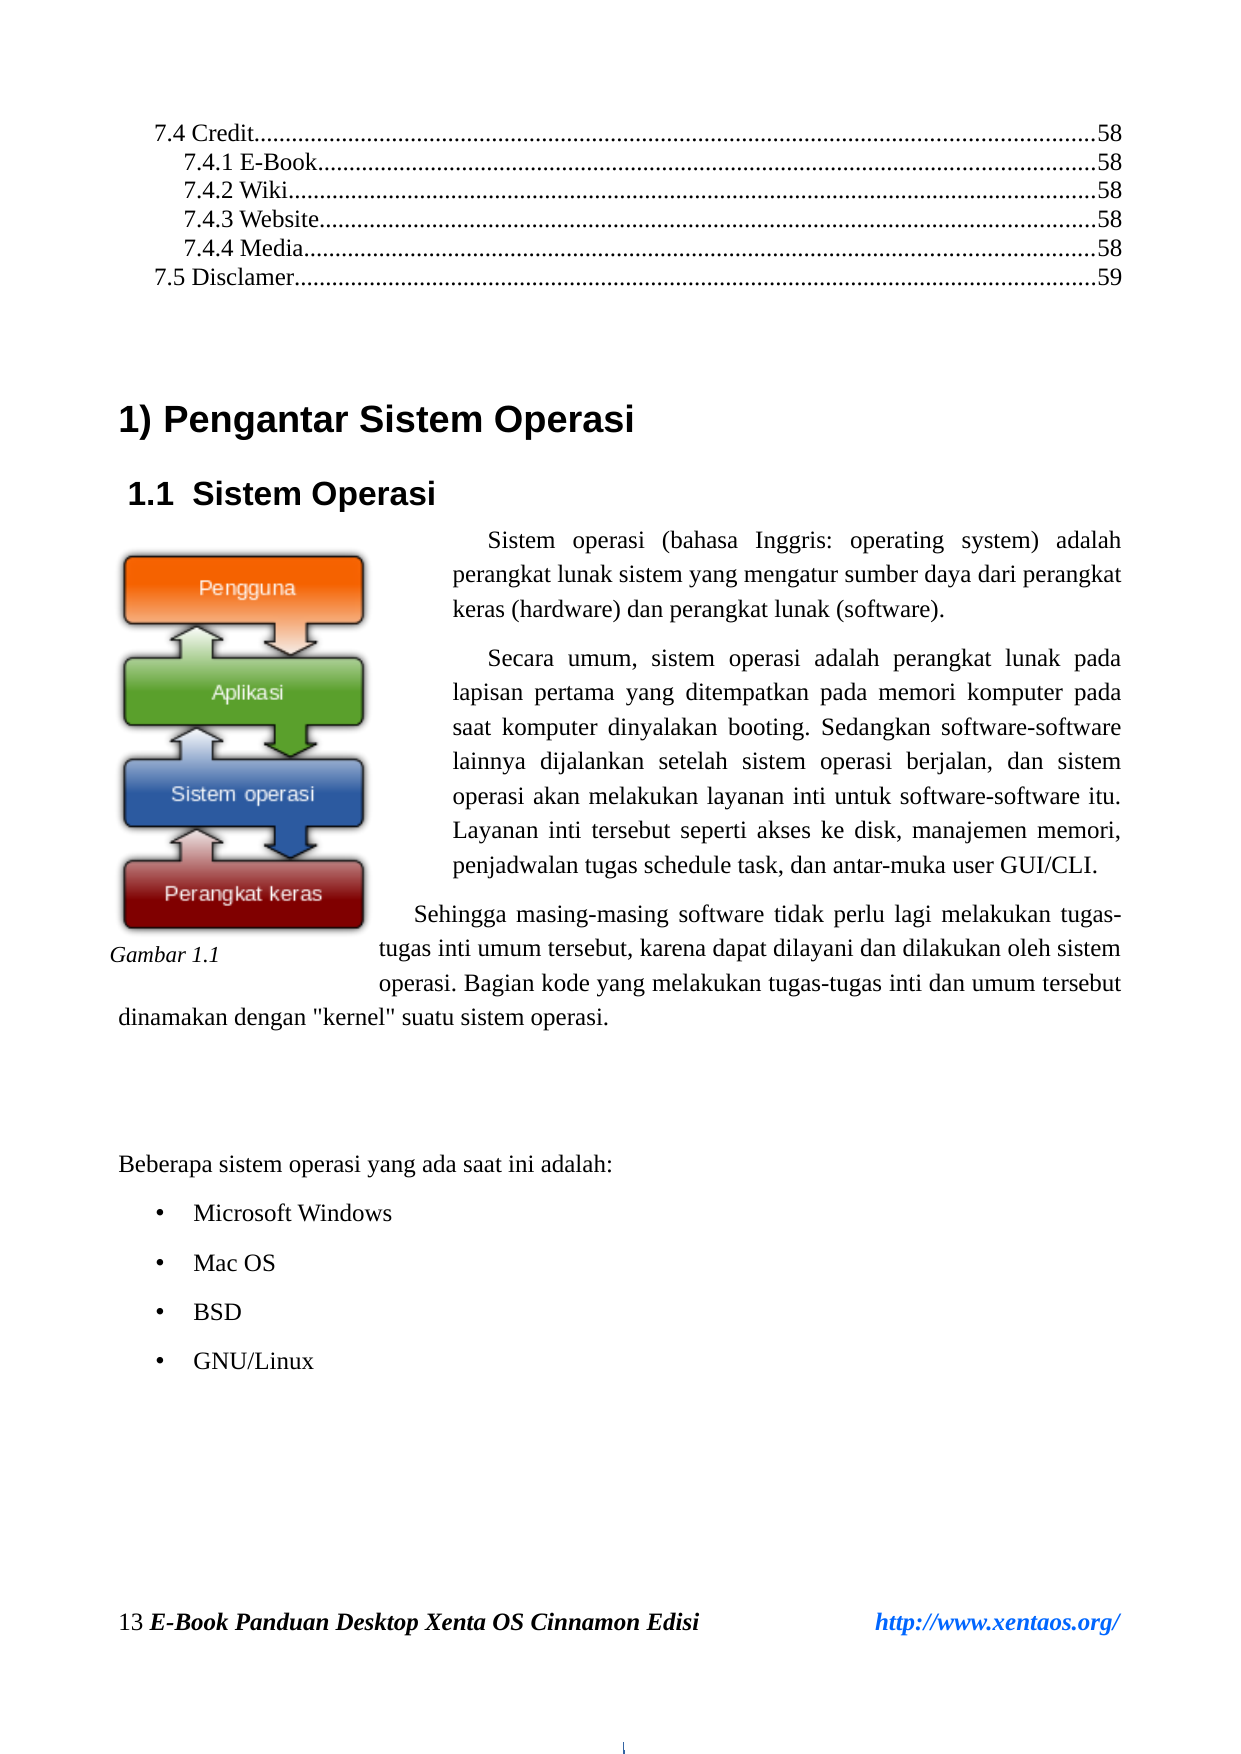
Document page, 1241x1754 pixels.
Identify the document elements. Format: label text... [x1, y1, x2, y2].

text 7.4.4 Media 58 [177, 233, 1122, 262]
text Secara umum, sistem operasi adalah perangkat lunak pada lapisan pertama yang ditempatkan pada memori komputer pada saat komputer dinyalakan booting. Sedangkan software-software lainnya dijalankan setelah sistem operasi berjalan, dan sistem operasi akan melakukan layanan inti untuk software-software itu. Layanan inti tersebut seperti akses ke disk, manajemen memori, penjadwalan tugas schedule task, dan antar-muka user GUI/CLI. [379, 643, 1122, 878]
list Mac OS [156, 1248, 1122, 1276]
list Microsoft Windows [156, 1198, 1122, 1227]
text 7.4.1 E-Book 58 [177, 147, 1122, 176]
list GNU/Linux [156, 1346, 1122, 1374]
text 7.5 Disclamer 59 [148, 262, 1122, 291]
text Sehingga masing-masing software tidak perlu lagi melakukan tugas-tugas inti umum tersebut, karena dapat dilayani dan dilakukan oleh sistem operasi. Bagian kode yang melakukan tugas-tugas inti dan umum tersebut dinamakan dengan "kernel" suatu sistem operasi. [118, 899, 1122, 1031]
subtitle Sistem Operasi [118, 474, 1122, 512]
text Gambar 1.1 [109, 942, 378, 968]
text 7.4.3 Website 58 [177, 204, 1122, 233]
text 7.4.2 Wiki 58 [177, 176, 1122, 204]
text Beberapa sistem operasi yang ada saat ini adalah: [118, 1149, 1122, 1178]
text 7.4 Credit 58 [148, 118, 1122, 147]
subtitle Pengantar Sistem Operasi [118, 397, 1122, 440]
list BSD [156, 1297, 1122, 1325]
text Sistem operasi (bahasa Inggris: operating system) adalah perangkat lunak sistem yang mengatur sumber daya dari perangkat keras (hardware) dan perangkat lunak (software). [109, 525, 1122, 623]
picture [109, 543, 379, 942]
